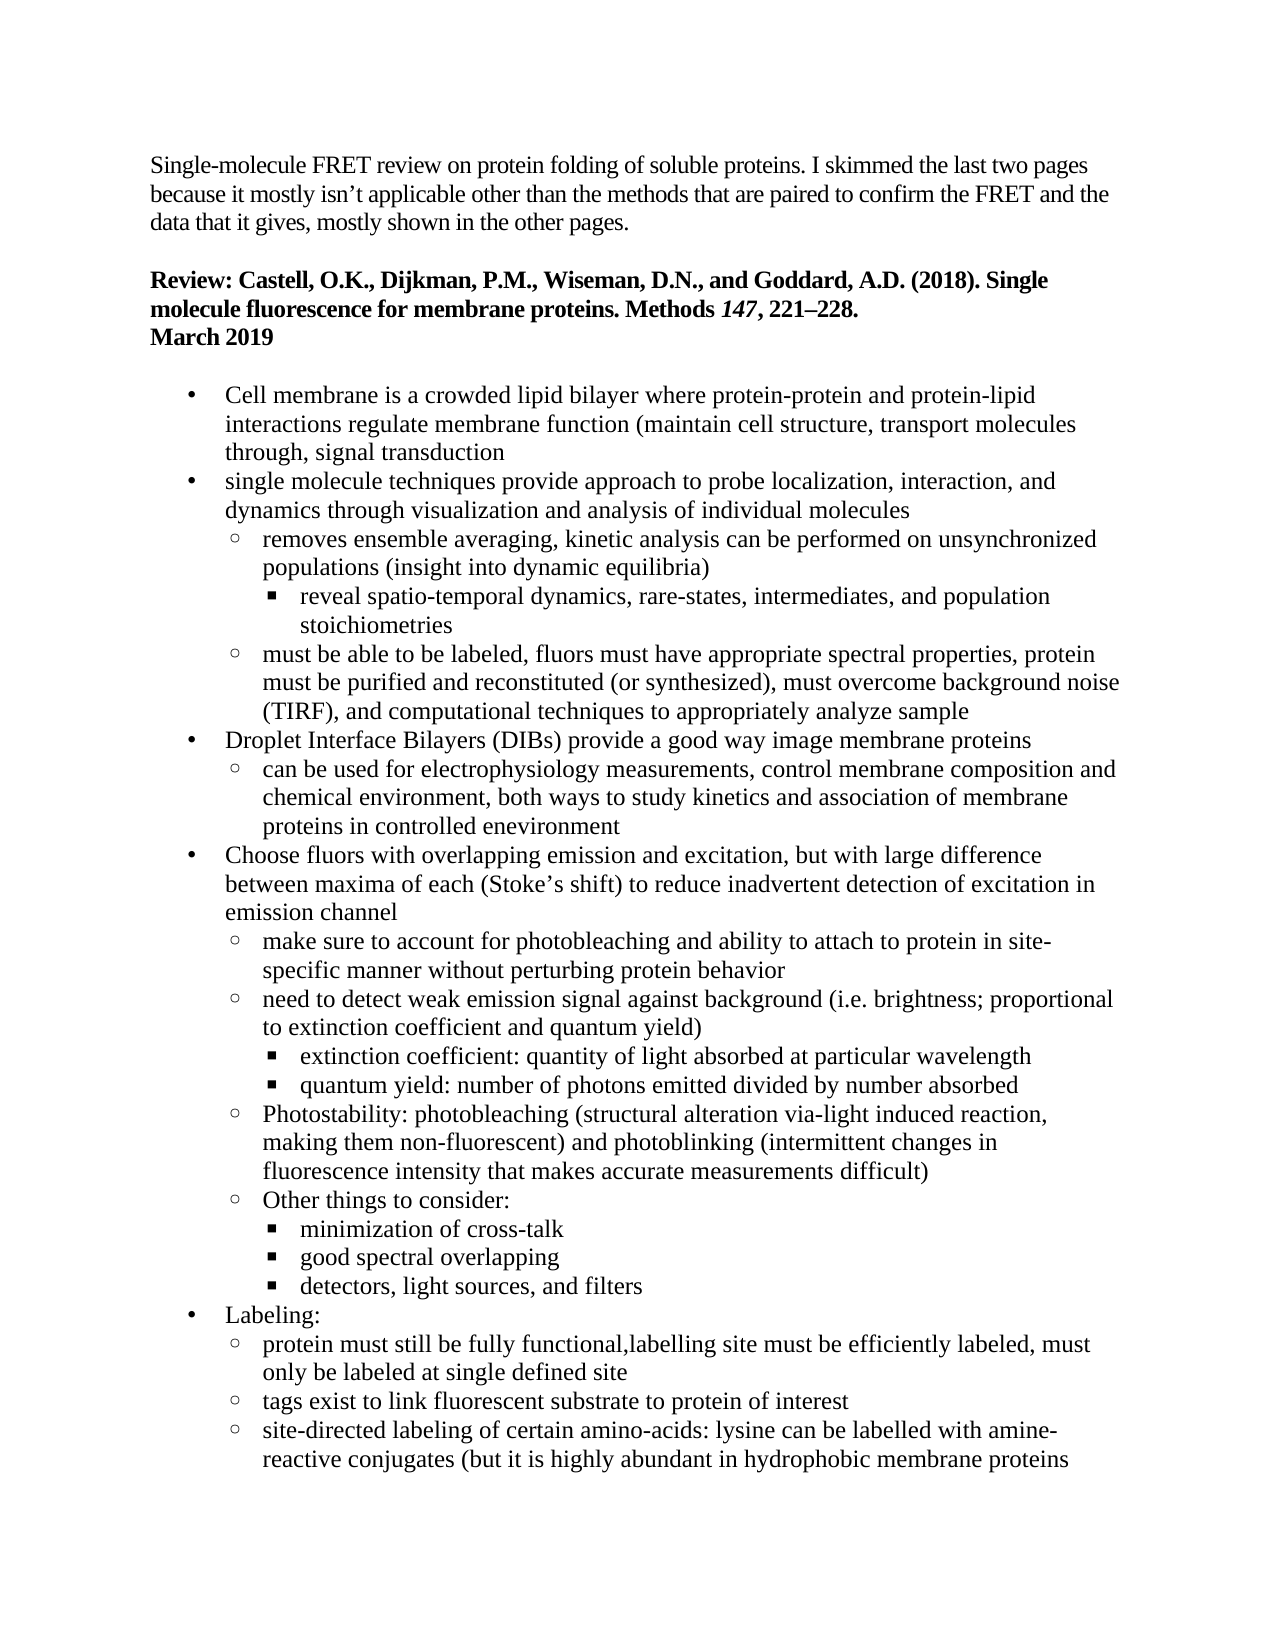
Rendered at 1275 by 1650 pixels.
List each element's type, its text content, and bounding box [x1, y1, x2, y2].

list single molecule techniques provide approach to probe localization, interaction, and dynamics through visualization and analysis of individual molecules [187, 466, 1125, 524]
list quantum yield: number of photons emitted divided by number absorbed [262, 1070, 1125, 1099]
text Single-molecule FRET review on protein folding of soluble proteins. I skimmed the last two pages because it mostly isn’t applicable other than the methods that are paired to confirm the FRET and the data that it gives, mostly shown in the other pages. [150, 150, 1125, 236]
text Review: Castell, O.K., Dijkman, P.M., Wiseman, D.N., and Goddard, A.D. (2018). Single molecule fluorescence for membrane proteins. Methods 147, 221–228. [150, 265, 1125, 322]
list site-directed labeling of certain amino-acids: lysine can be labelled with amine-reactive conjugates (but it is highly abundant in hydrophobic membrane proteins [225, 1415, 1125, 1472]
list Choose fluors with overlapping emission and excitation, but with large difference between maxima of each (Stoke’s shift) to reduce inadvertent detection of excitation in emission channel [187, 840, 1125, 926]
list make sure to account for photobleaching and ability to attach to protein in site-specific manner without perturbing protein behavior [225, 926, 1125, 984]
list can be used for electrophysiology measurements, control membrane composition and chemical environment, both ways to study kinetics and association of membrane proteins in controlled enevironment [225, 754, 1125, 840]
list extinction coefficient: quantity of light absorbed at particular wavelength [262, 1041, 1125, 1070]
list Labeling: [187, 1300, 1125, 1329]
list need to detect weak emission signal against background (i.e. brightness; proportional to extinction coefficient and quantum yield) [225, 984, 1125, 1041]
list minimization of cross-talk [262, 1214, 1125, 1242]
list Photostability: photobleaching (structural alteration via-light induced reaction, making them non-fluorescent) and photoblinking (intermittent changes in fluorescence intensity that makes accurate measurements difficult) [225, 1099, 1125, 1185]
list protein must still be fully functional,labelling site must be efficiently labeled, must only be labeled at single defined site [225, 1329, 1125, 1386]
list Cell membrane is a crowded lipid bilayer where protein-protein and protein-lipid interactions regulate membrane function (maintain cell structure, transport molecules through, signal transduction [187, 380, 1125, 466]
list detectors, light sources, and filters [262, 1271, 1125, 1300]
list reveal spatio-temporal dynamics, rare-states, intermediates, and population stoichiometries [262, 581, 1125, 639]
list must be able to be labeled, fluors must have appropriate spectral properties, protein must be purified and reconstituted (or synthesized), must overcome background noise (TIRF), and computational techniques to appropriately analyze sample [225, 639, 1125, 725]
text March 2019 [150, 322, 1125, 351]
list Droplet Interface Bilayers (DIBs) provide a good way image membrane proteins [187, 725, 1125, 754]
list tags exist to link fluorescent substrate to protein of interest [225, 1386, 1125, 1415]
list good spectral overlapping [262, 1242, 1125, 1271]
list removes ensemble averaging, kinetic analysis can be performed on unsynchronized populations (insight into dynamic equilibria) [225, 524, 1125, 581]
list Other things to consider: [225, 1185, 1125, 1214]
